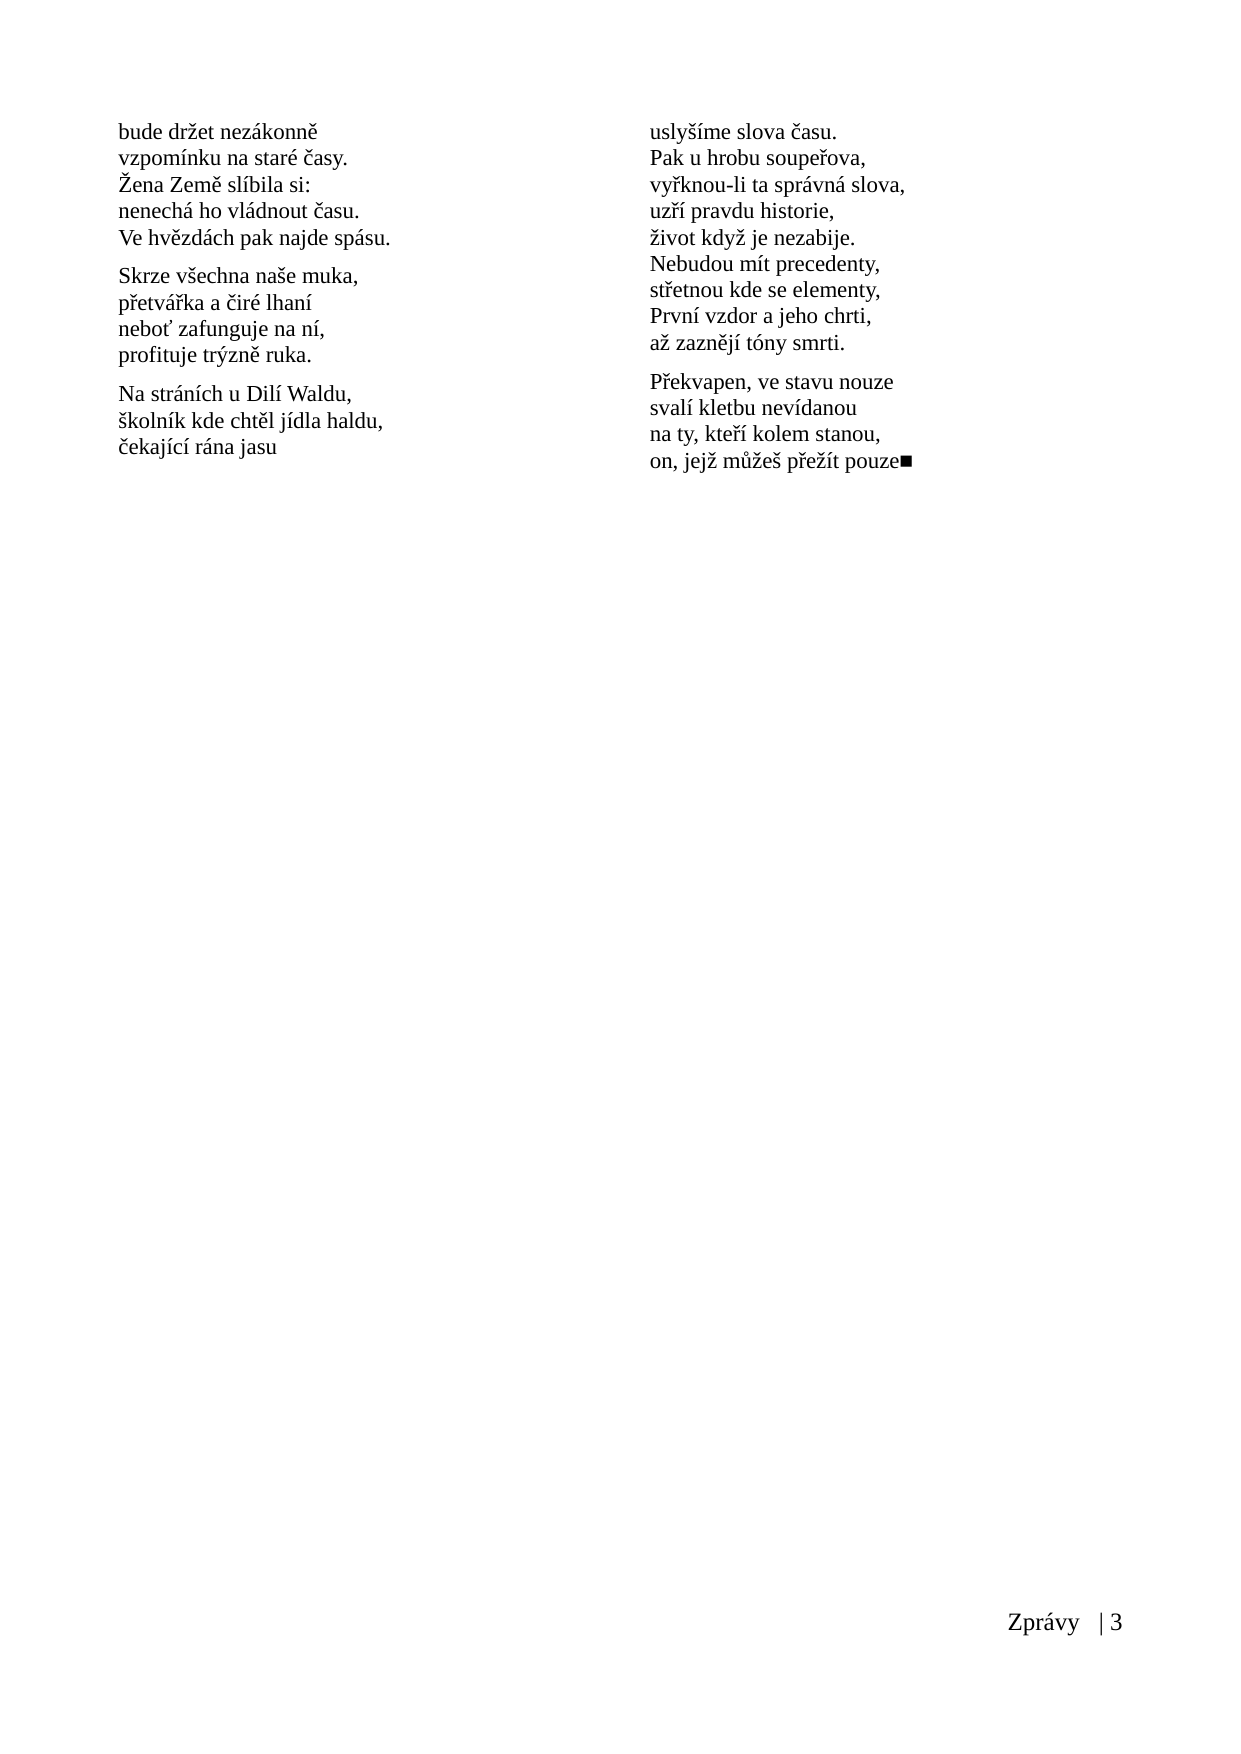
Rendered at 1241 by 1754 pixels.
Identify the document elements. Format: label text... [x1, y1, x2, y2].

text uslyšíme slova času. Pak u hrobu soupeřova, vyřknou-li ta správná slova, uzří pravdu historie, život když je nezabije. Nebudou mít precedenty, střetnou kde se elementy, První vzdor a jeho chrti, až zaznějí tóny smrti. [649, 118, 1122, 355]
text Skrze všechna naše muka, přetvářka a čiré lhaní neboť zafunguje na ní, profituje trýzně ruka. [118, 262, 591, 368]
text Překvapen, ve stavu nouze svalí kletbu nevídanou na ty, kteří kolem stanou, on, jejž můžeš přežít pouze■ [649, 368, 1122, 473]
text Na stráních u Dilí Waldu, školník kde chtěl jídla haldu, čekající rána jasu [118, 380, 591, 459]
text bude držet nezákonně vzpomínku na staré časy. Žena Země slíbila si: nenechá ho vládnout času. Ve hvězdách pak najde spásu. [118, 118, 591, 250]
